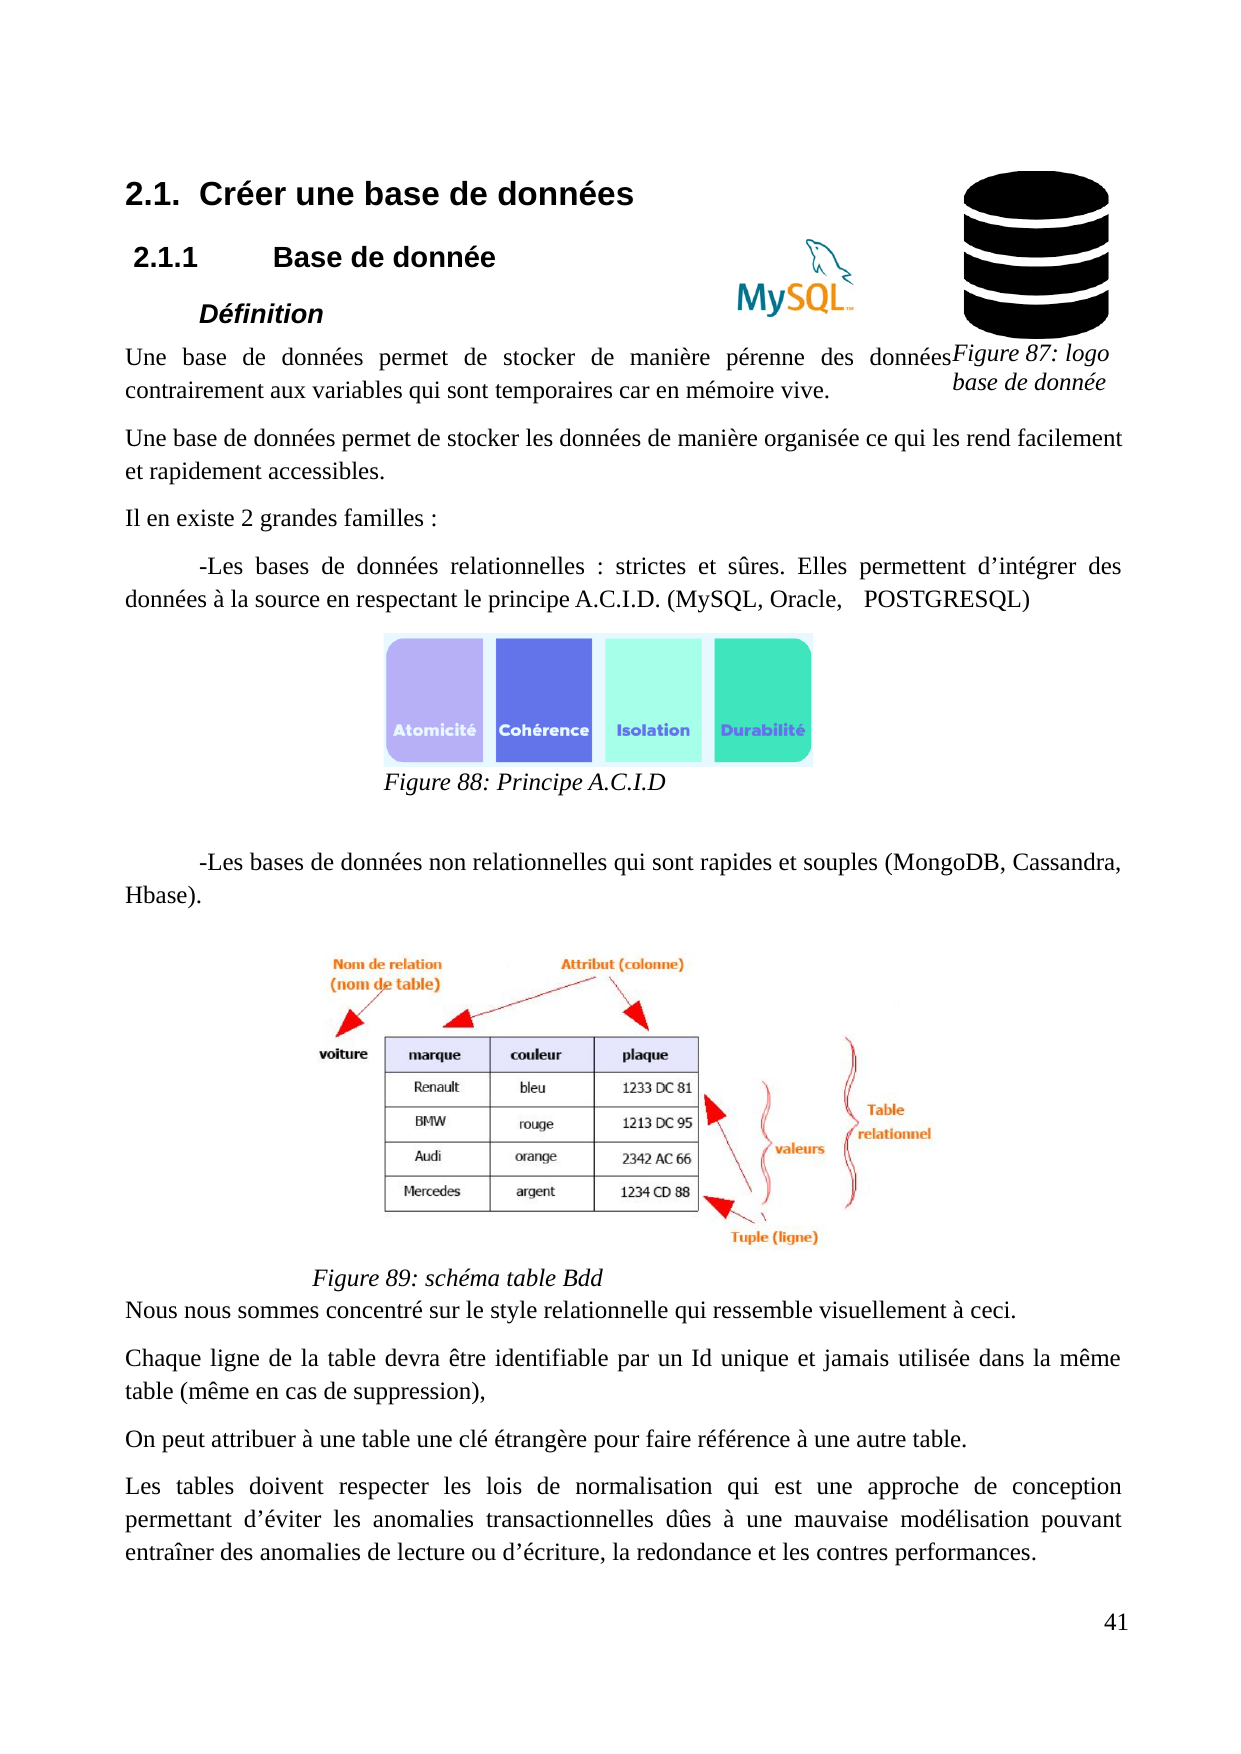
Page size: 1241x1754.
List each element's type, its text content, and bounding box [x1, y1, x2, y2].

text Nous nous sommes concentré sur le style relationnelle qui ressemble visuellement à ceci. [125, 926, 1123, 1324]
subtitle Définition [125, 298, 952, 330]
picture [952, 171, 1120, 339]
subtitle Créer une base de données [125, 174, 952, 213]
subtitle Base de donnée [125, 240, 732, 273]
text Figure 89: schéma table Bdd [312, 1251, 936, 1291]
text [312, 939, 936, 950]
picture [732, 233, 857, 321]
text Il en existe 2 grandes familles : [125, 503, 1123, 532]
subtitle [952, 158, 1119, 171]
text Une base de données permet de stocker les données de manière organisée ce qui les rend facilement et rapidement accessibles. [125, 423, 1123, 484]
text Chaque ligne de la table devra être identifiable par un Id unique et jamais utilisée dans la même table (même en cas de suppression), [125, 1343, 1123, 1405]
picture [383, 633, 814, 767]
text Les tables doivent respecter les lois de normalisation qui est une approche de conception permettant d’éviter les anomalies transactionnelles dûes à une mauvaise modélisation pouvant entraîner des anomalies de lecture ou d’écriture, la redondance et les contres performances. [125, 1471, 1123, 1566]
picture [312, 950, 936, 1251]
text On peut attribuer à une table une clé étrangère pour faire référence à une autre table. [125, 1424, 1123, 1453]
text -Les bases de données non relationnelles qui sont rapides et souples (MongoDB, Cassandra, Hbase). [125, 847, 1123, 909]
text -Les bases de données relationnelles : strictes et sûres. Elles permettent d’intégrer des données à la source en respectant le principe A.C.I.D. (MySQL, Oracle, POSTGRESQL) [125, 551, 1123, 613]
text Une base de données permet de stocker de manière pérenne des données contrairement aux variables qui sont temporaires car en mémoire vive. [125, 342, 1123, 404]
text Figure 87: logo base de donnée [952, 339, 1119, 396]
text Figure 88: Principe A.C.I.D [384, 767, 813, 795]
subtitle [857, 240, 952, 273]
